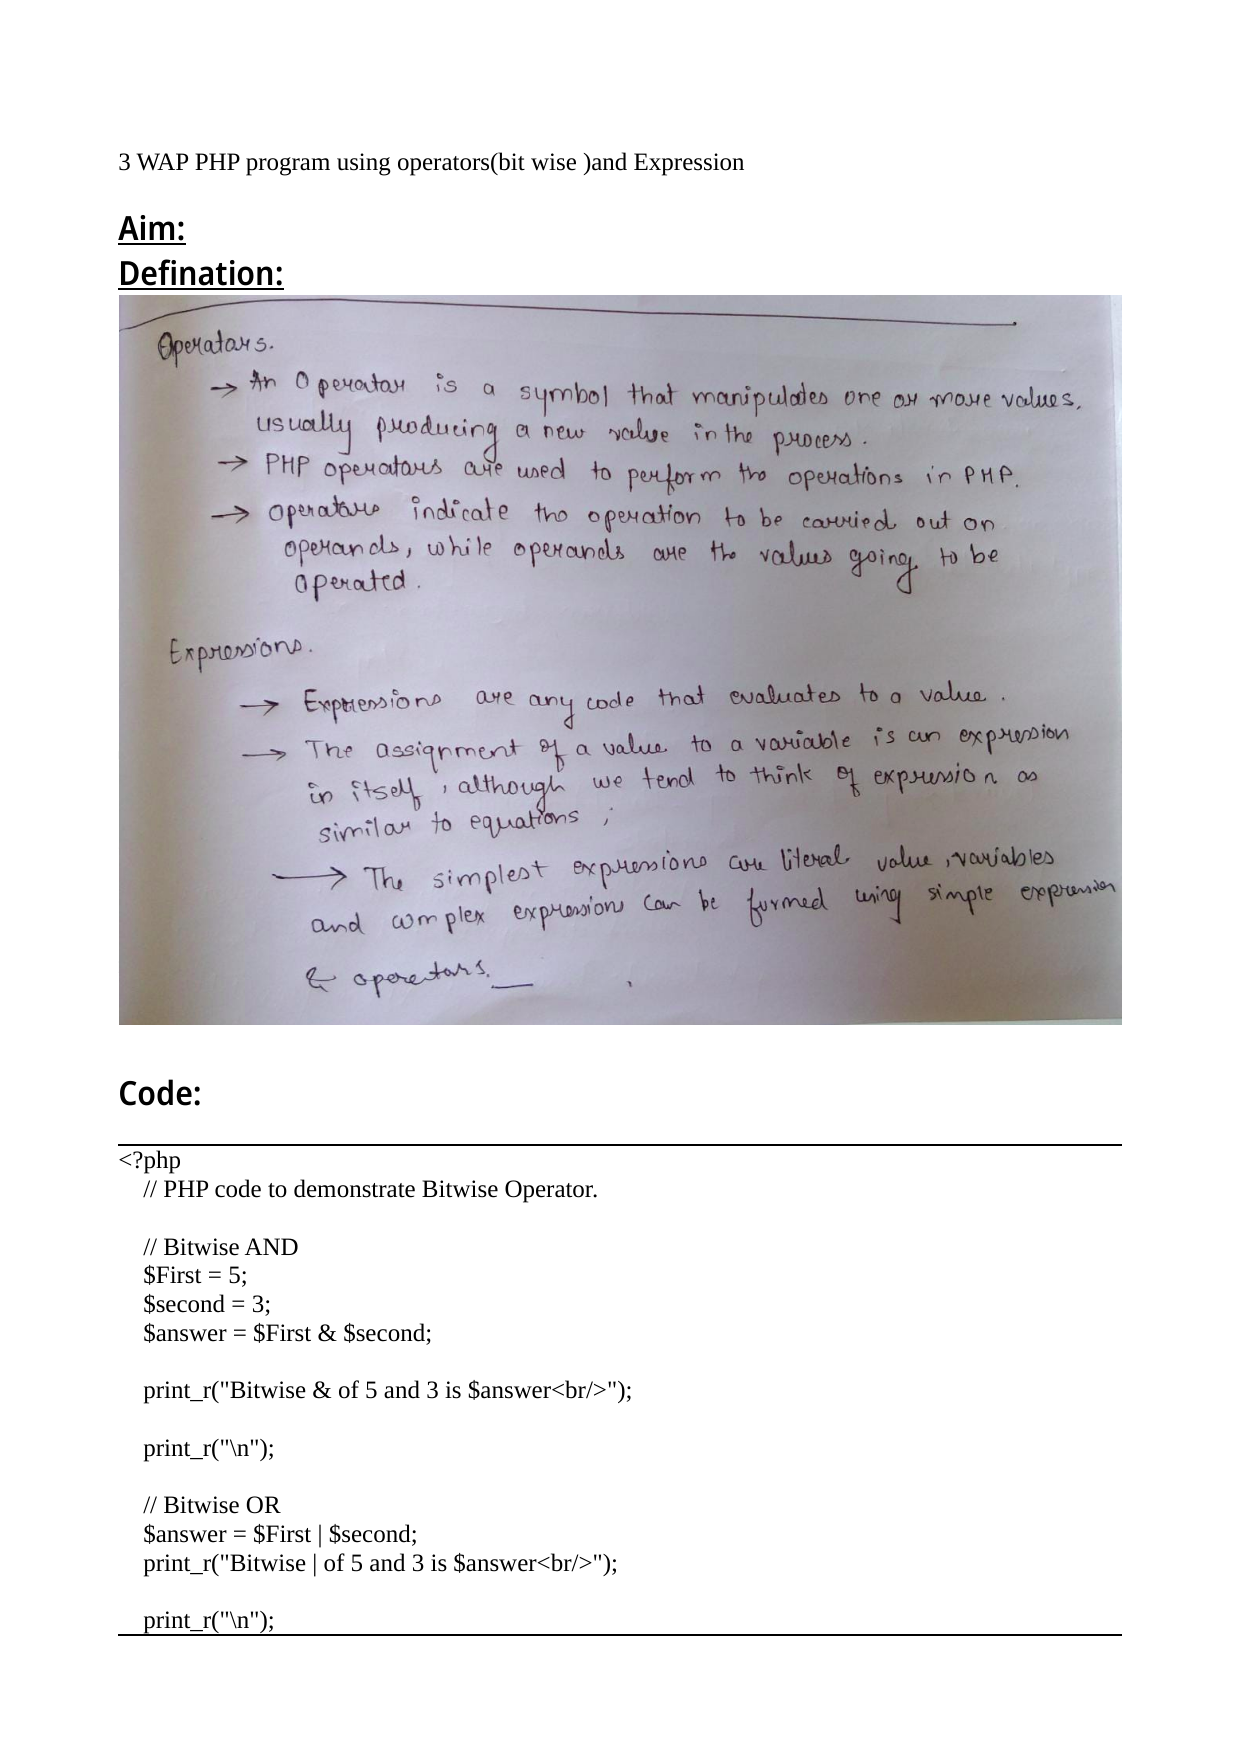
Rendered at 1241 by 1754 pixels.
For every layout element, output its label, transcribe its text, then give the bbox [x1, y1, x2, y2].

text Aim: [118, 204, 1122, 250]
text 3 WAP PHP program using operators(bit wise )and Expression [118, 147, 1122, 176]
picture [118, 295, 1123, 1025]
text Code: [118, 1070, 1122, 1115]
text Defination: [118, 250, 1122, 295]
table_header <?php // PHP code to demonstrate Bitwise Operator. // Bitwise AND $First = 5; $second = 3; $answer = $First & $second; print_r("Bitwise & of 5 and 3 is $answer<br/>"); print_r("\n"); // Bitwise OR $answer = $First | $second; print_r("Bitwise | of 5 and 3 is $answer<br/>"); print_r("\n"); [118, 1146, 1122, 1634]
